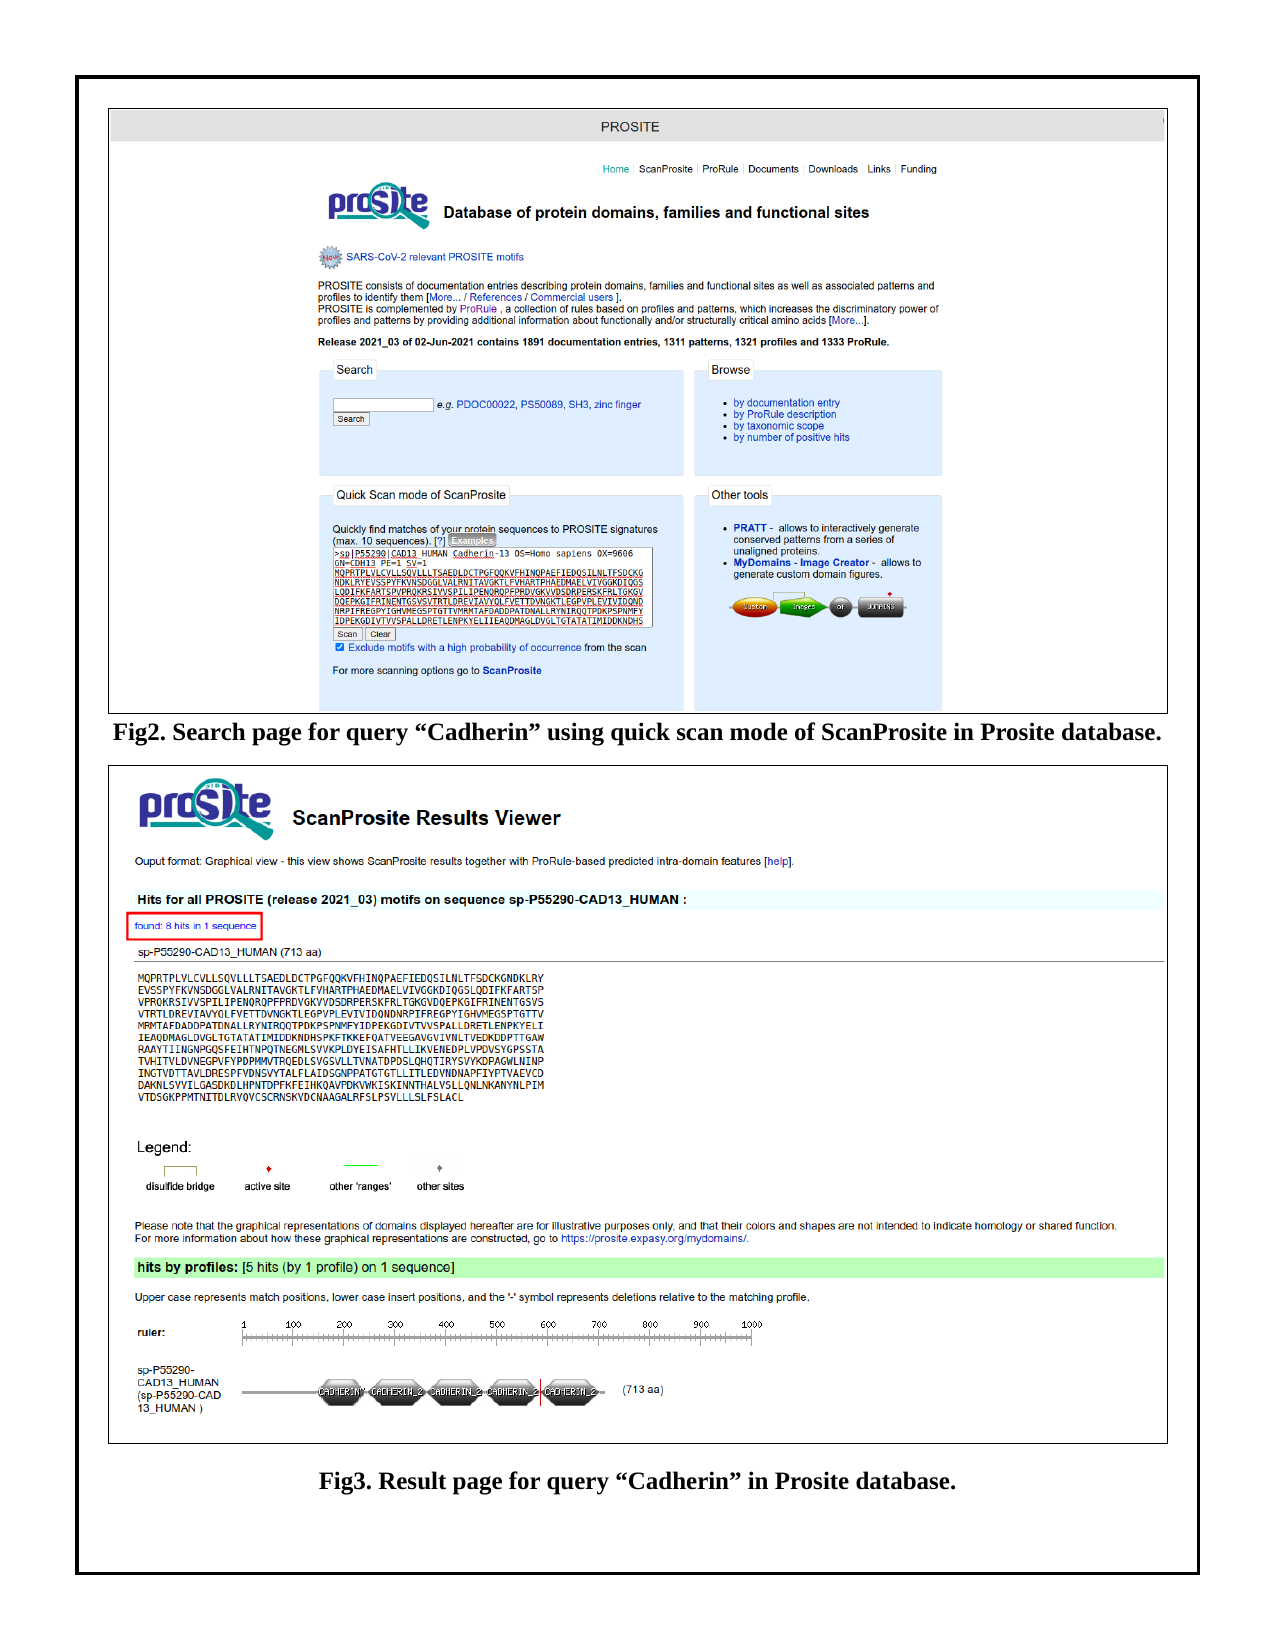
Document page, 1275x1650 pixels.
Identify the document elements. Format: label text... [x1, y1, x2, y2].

picture [110, 768, 1165, 1441]
text Fig3. Result page for query “Cadherin” in Prosite database. [108, 1444, 1167, 1495]
text Fig2. Search page for query “Cadherin” using quick scan mode of ScanProsite in Prosite database. [108, 714, 1167, 746]
picture [110, 110, 1165, 711]
